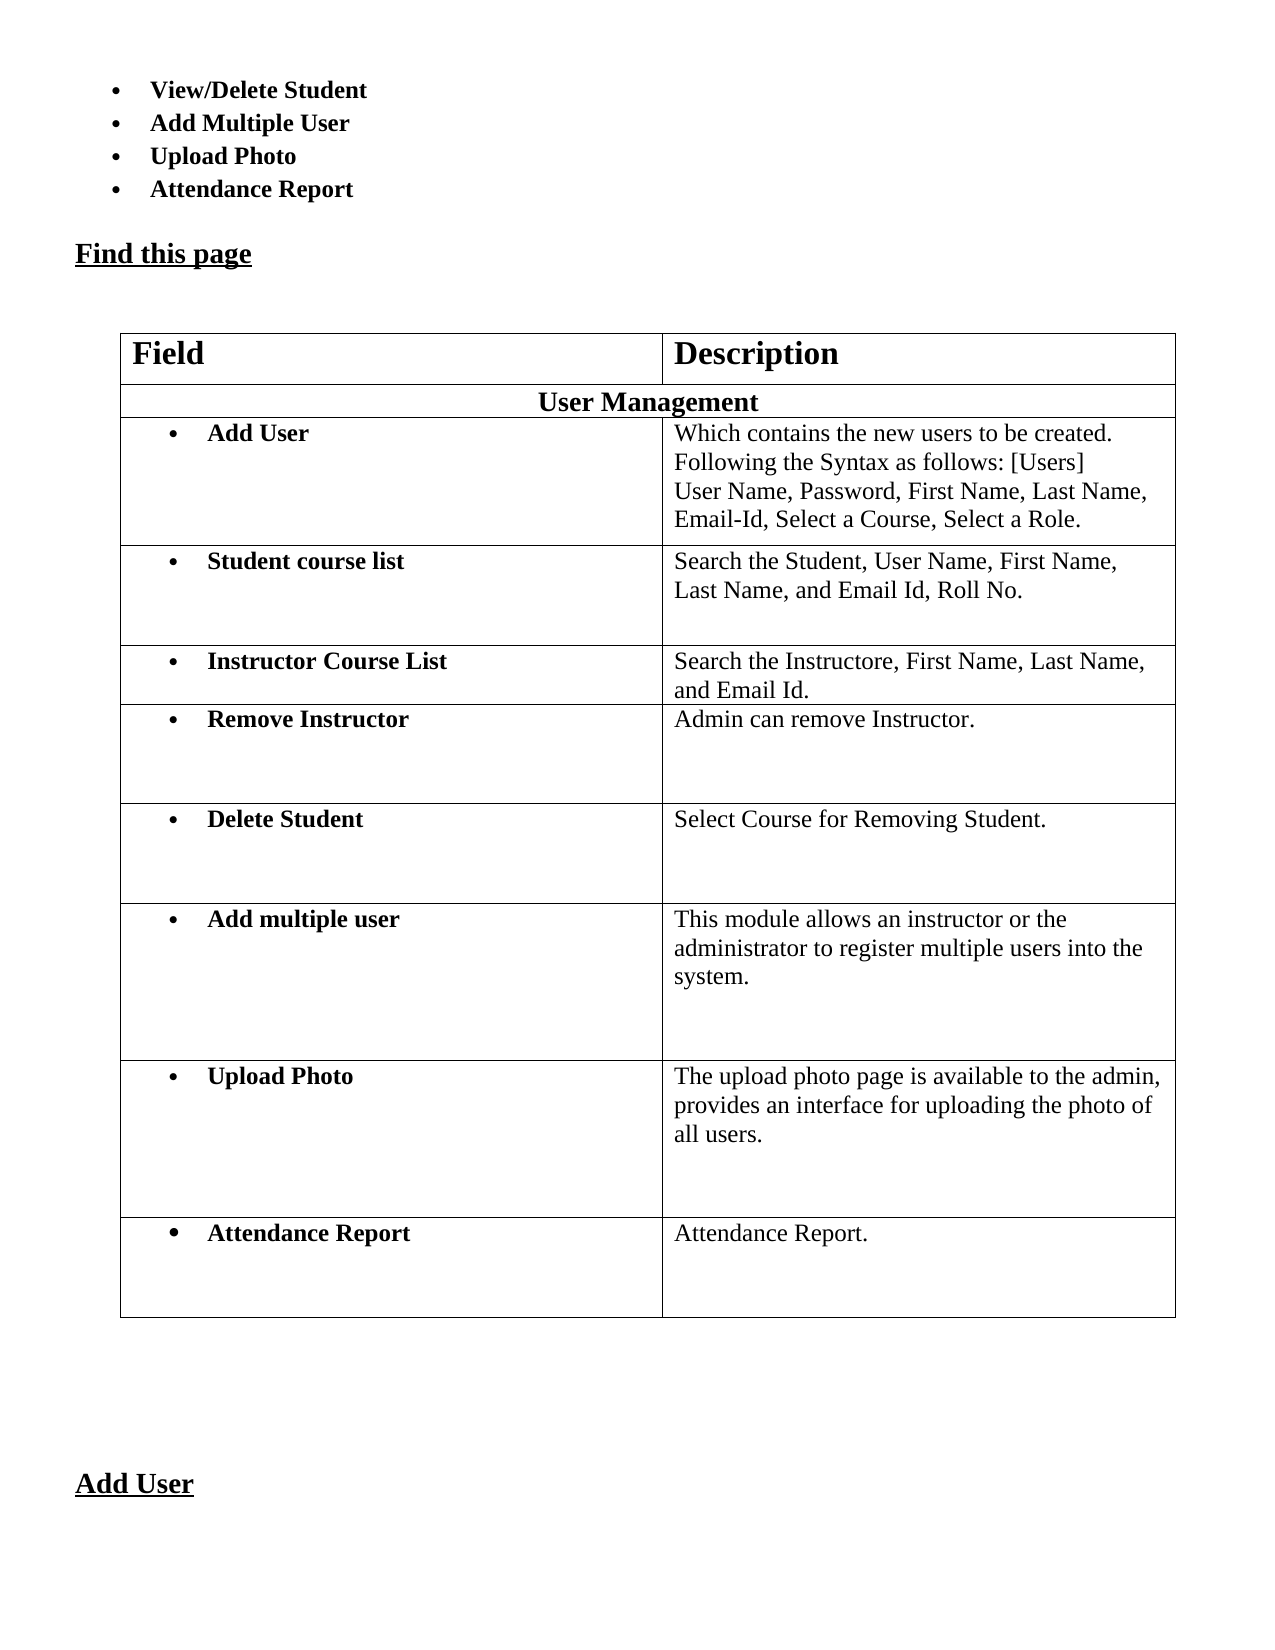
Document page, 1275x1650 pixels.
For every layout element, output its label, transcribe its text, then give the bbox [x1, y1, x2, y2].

table_cell Add multiple user [121, 904, 662, 1060]
list View/Delete Student [112, 75, 1200, 104]
table_header Description [663, 334, 1175, 384]
table_cell Which contains the new users to be created. Following the Syntax as follows: [Users] User Name, Password, First Name, Last Name, Email-Id, Select a Course, Select a Role. [663, 418, 1175, 545]
table_cell Attendance Report. [663, 1218, 1175, 1317]
table_cell Search the Student, User Name, First Name, Last Name, and Email Id, Roll No. [663, 546, 1175, 645]
table_cell Add User [121, 418, 662, 545]
table_cell Attendance Report [121, 1218, 662, 1317]
table_cell The upload photo page is available to the admin, provides an interface for uploading the photo of all users. [663, 1061, 1175, 1217]
table_cell Remove Instructor [121, 705, 662, 803]
table_cell Upload Photo [121, 1061, 662, 1217]
table_header Field [121, 334, 662, 384]
list Attendance Report [112, 174, 1200, 203]
table_cell Search the Instructore, First Name, Last Name, and Email Id. [663, 646, 1175, 703]
table_cell User Management [121, 385, 1175, 417]
table_cell This module allows an instructor or the administrator to register multiple users into the system. [663, 904, 1175, 1060]
text Add User [75, 1466, 1200, 1500]
table_cell Instructor Course List [121, 646, 662, 703]
table_cell Select Course for Removing Student. [663, 804, 1175, 903]
list Add Multiple User [112, 108, 1200, 137]
table_cell Student course list [121, 546, 662, 645]
table_cell Delete Student [121, 804, 662, 903]
text Find this page [75, 236, 1200, 270]
table_cell Admin can remove Instructor. [663, 705, 1175, 803]
list Upload Photo [112, 141, 1200, 170]
